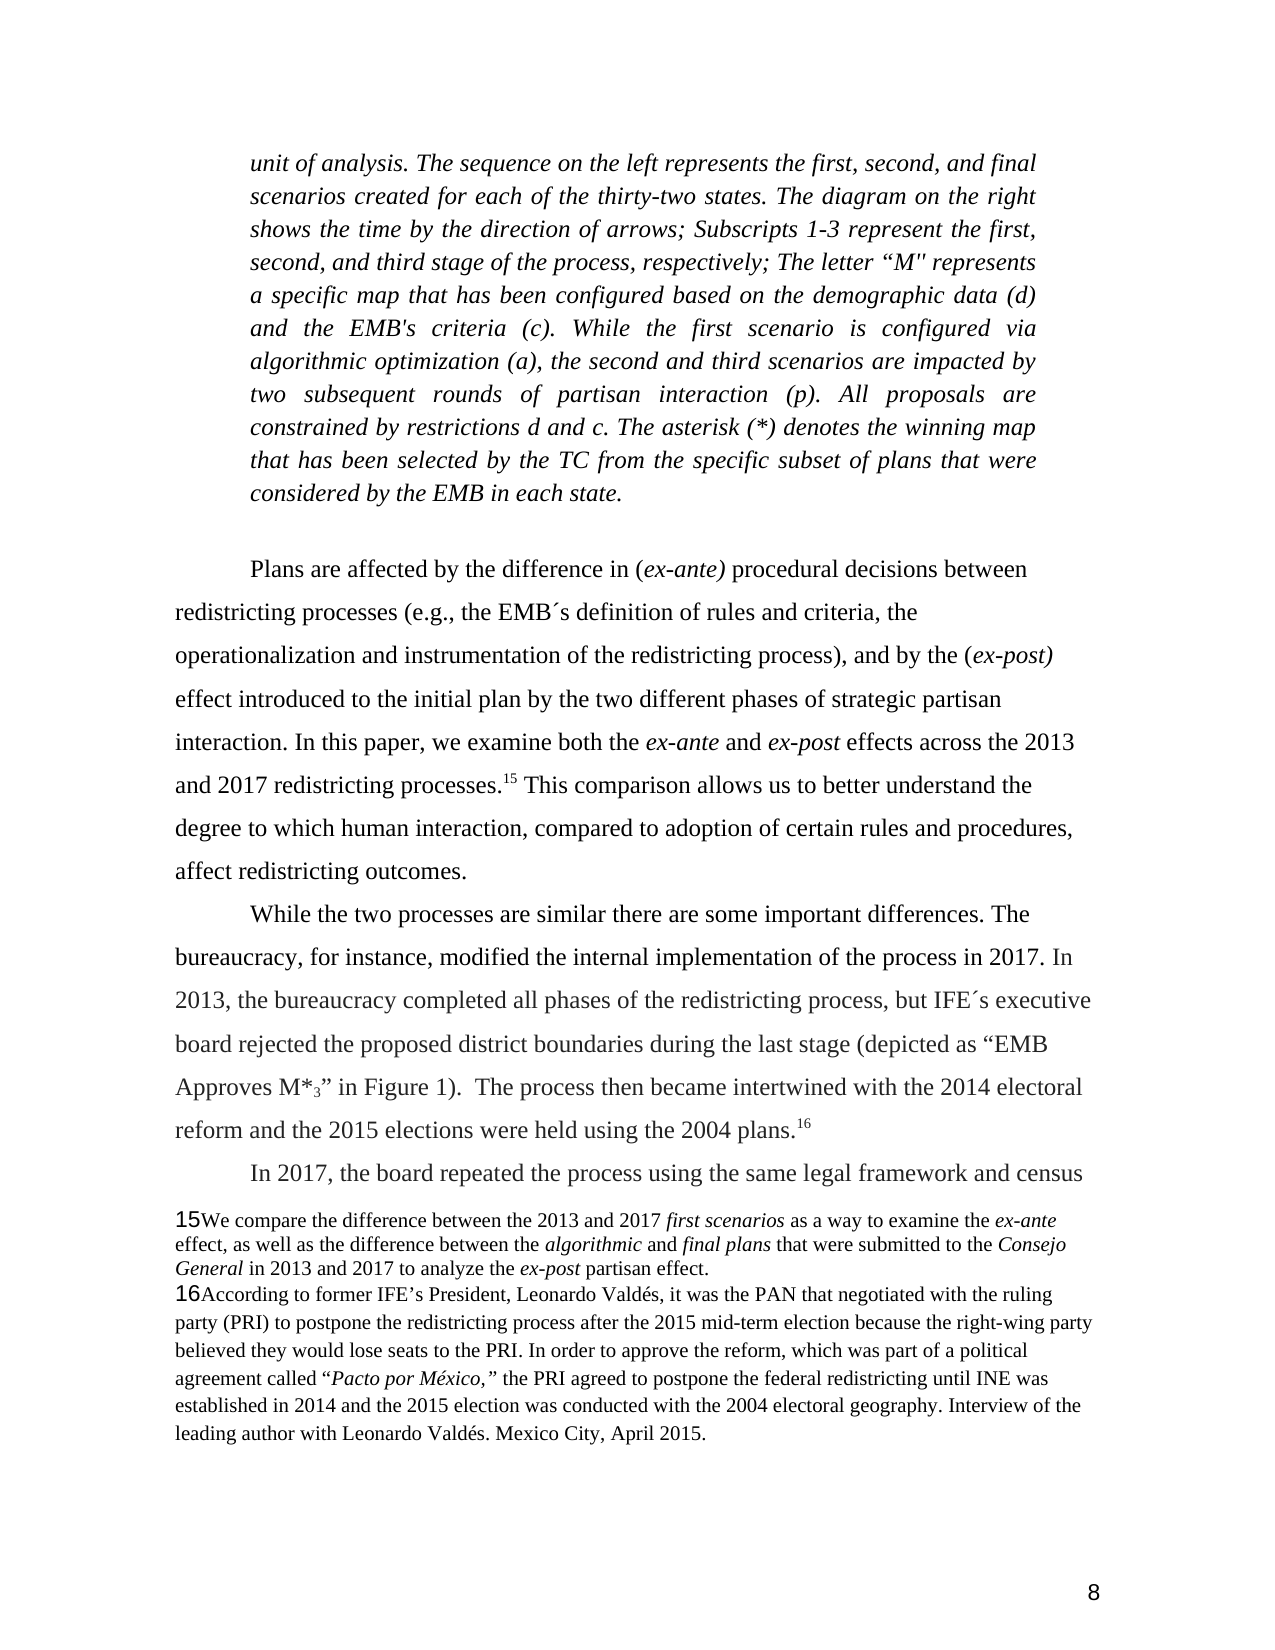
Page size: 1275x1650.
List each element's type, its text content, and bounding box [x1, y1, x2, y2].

text Plans are affected by the difference in (ex-ante) procedural decisions between redistricting processes (e.g., the EMB´s definition of rules and criteria, the operationalization and instrumentation of the redistricting process), and by the (ex-post) effect introduced to the initial plan by the two different phases of strategic partisan interaction. In this paper, we examine both the ex-ante and ex-post effects across the 2013 and 2017 redistricting processes. This comparison allows us to better understand the degree to which human interaction, compared to adoption of certain rules and procedures, affect redistricting outcomes. [175, 554, 1100, 885]
text According to former IFE’s President, Leonardo Valdés, it was the PAN that negotiated with the ruling party (PRI) to postpone the redistricting process after the 2015 mid-term election because the right-wing party believed they would lose seats to the PRI. In order to approve the reform, which was part of a political agreement called “Pacto por México,” the PRI agreed to postpone the federal redistricting until INE was established in 2014 and the 2015 election was conducted with the 2004 electoral geography. Interview of the leading author with Leonardo Valdés. Mexico City, April 2015. [175, 1280, 1100, 1445]
text While the two processes are similar there are some important differences. The bureaucracy, for instance, modified the internal implementation of the process in 2017. In 2013, the bureaucracy completed all phases of the redistricting process, but IFE´s executive board rejected the proposed district boundaries during the last stage (depicted as “EMB Approves M*3” in Figure 1). The process then became intertwined with the 2014 electoral reform and the 2015 elections were held using the 2004 plans. [175, 899, 1100, 1144]
text We compare the difference between the 2013 and 2017 first scenarios as a way to examine the ex-ante effect, as well as the difference between the algorithmic and final plans that were submitted to the Consejo General in 2013 and 2017 to analyze the ex-post partisan effect. [175, 1206, 1100, 1280]
text In 2017, the board repeated the process using the same legal framework and census [175, 1158, 1100, 1187]
text unit of analysis. The sequence on the left represents the first, second, and final scenarios created for each of the thirty-two states. The diagram on the right shows the time by the direction of arrows; Subscripts 1-3 represent the first, second, and third stage of the process, respectively; The letter “M'' represents a specific map that has been configured based on the demographic data (d) and the EMB's criteria (c). While the first scenario is configured via algorithmic optimization (a), the second and third scenarios are impacted by two subsequent rounds of partisan interaction (p). All proposals are constrained by restrictions d and c. The asterisk (*) denotes the winning map that has been selected by the TC from the specific subset of plans that were considered by the EMB in each state. [250, 148, 1037, 507]
